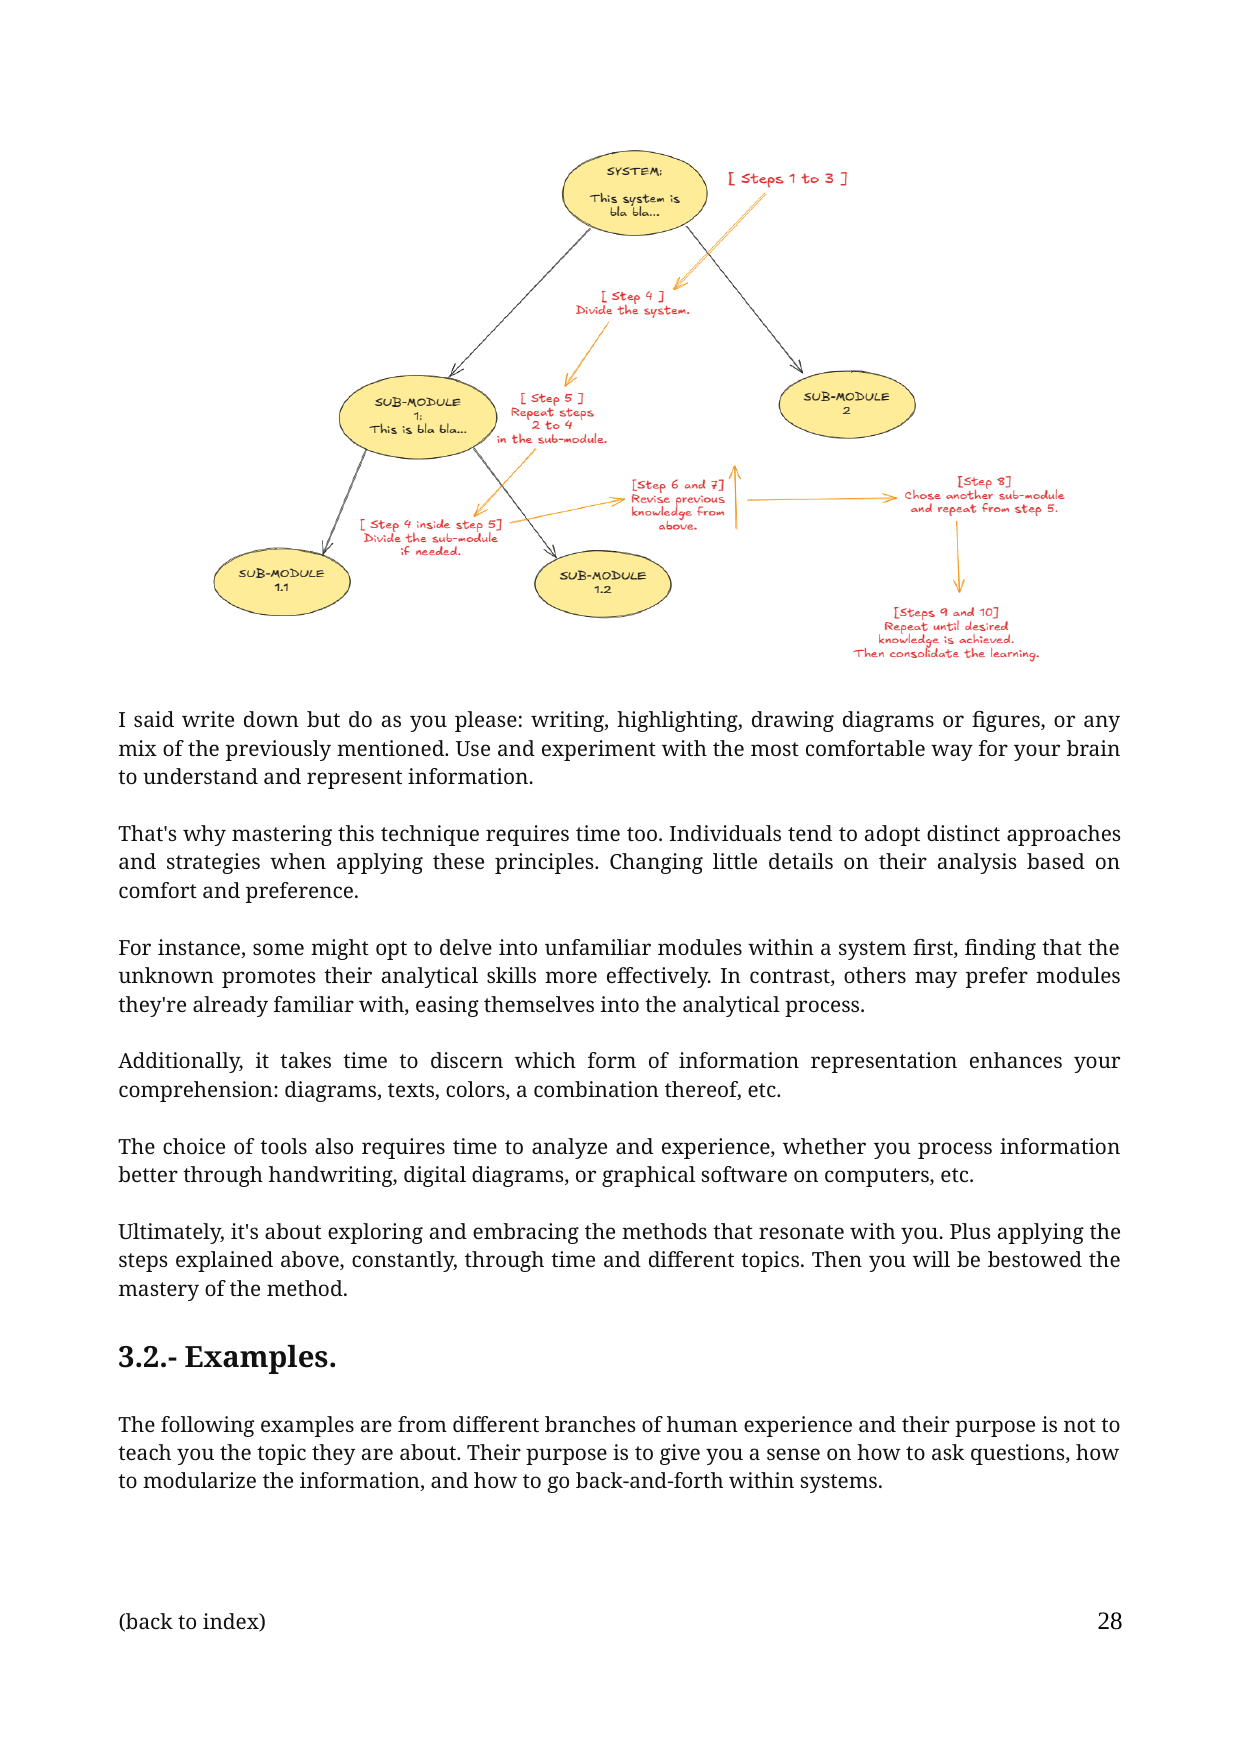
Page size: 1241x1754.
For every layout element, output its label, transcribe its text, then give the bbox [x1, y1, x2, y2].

text 3.2.- Examples. [118, 1337, 1122, 1376]
picture [184, 140, 1087, 706]
text I said write down but do as you please: writing, highlighting, drawing diagrams or figures, or any mix of the previously mentioned. Use and experiment with the most comfortable way for your brain to understand and represent information. [118, 118, 1122, 791]
text For instance, some might opt to delve into unfamiliar modules within a system first, finding that the unknown promotes their analytical skills more effectively. In contrast, others may prefer modules they're already familiar with, easing themselves into the analytical process. [118, 933, 1122, 1018]
text That's why mastering this technique requires time too. Individuals tend to adopt distinct approaches and strategies when applying these principles. Changing little details on their analysis based on comfort and preference. [118, 819, 1122, 904]
text The following examples are from different branches of human experience and their purpose is not to teach you the topic they are about. Their purpose is to give you a sense on how to ask questions, how to modularize the information, and how to go back-and-forth within systems. [118, 1410, 1122, 1495]
text Ultimately, it's about exploring and embracing the methods that resonate with you. Plus applying the steps explained above, constantly, through time and different topics. Then you will be bestowed the mastery of the method. [118, 1217, 1122, 1302]
text Additionally, it takes time to discern which form of information representation enhances your comprehension: diagrams, texts, colors, a combination thereof, etc. [118, 1047, 1122, 1103]
text The choice of tools also requires time to analyze and experience, whether you process information better through handwriting, digital diagrams, or graphical software on computers, etc. [118, 1132, 1122, 1189]
